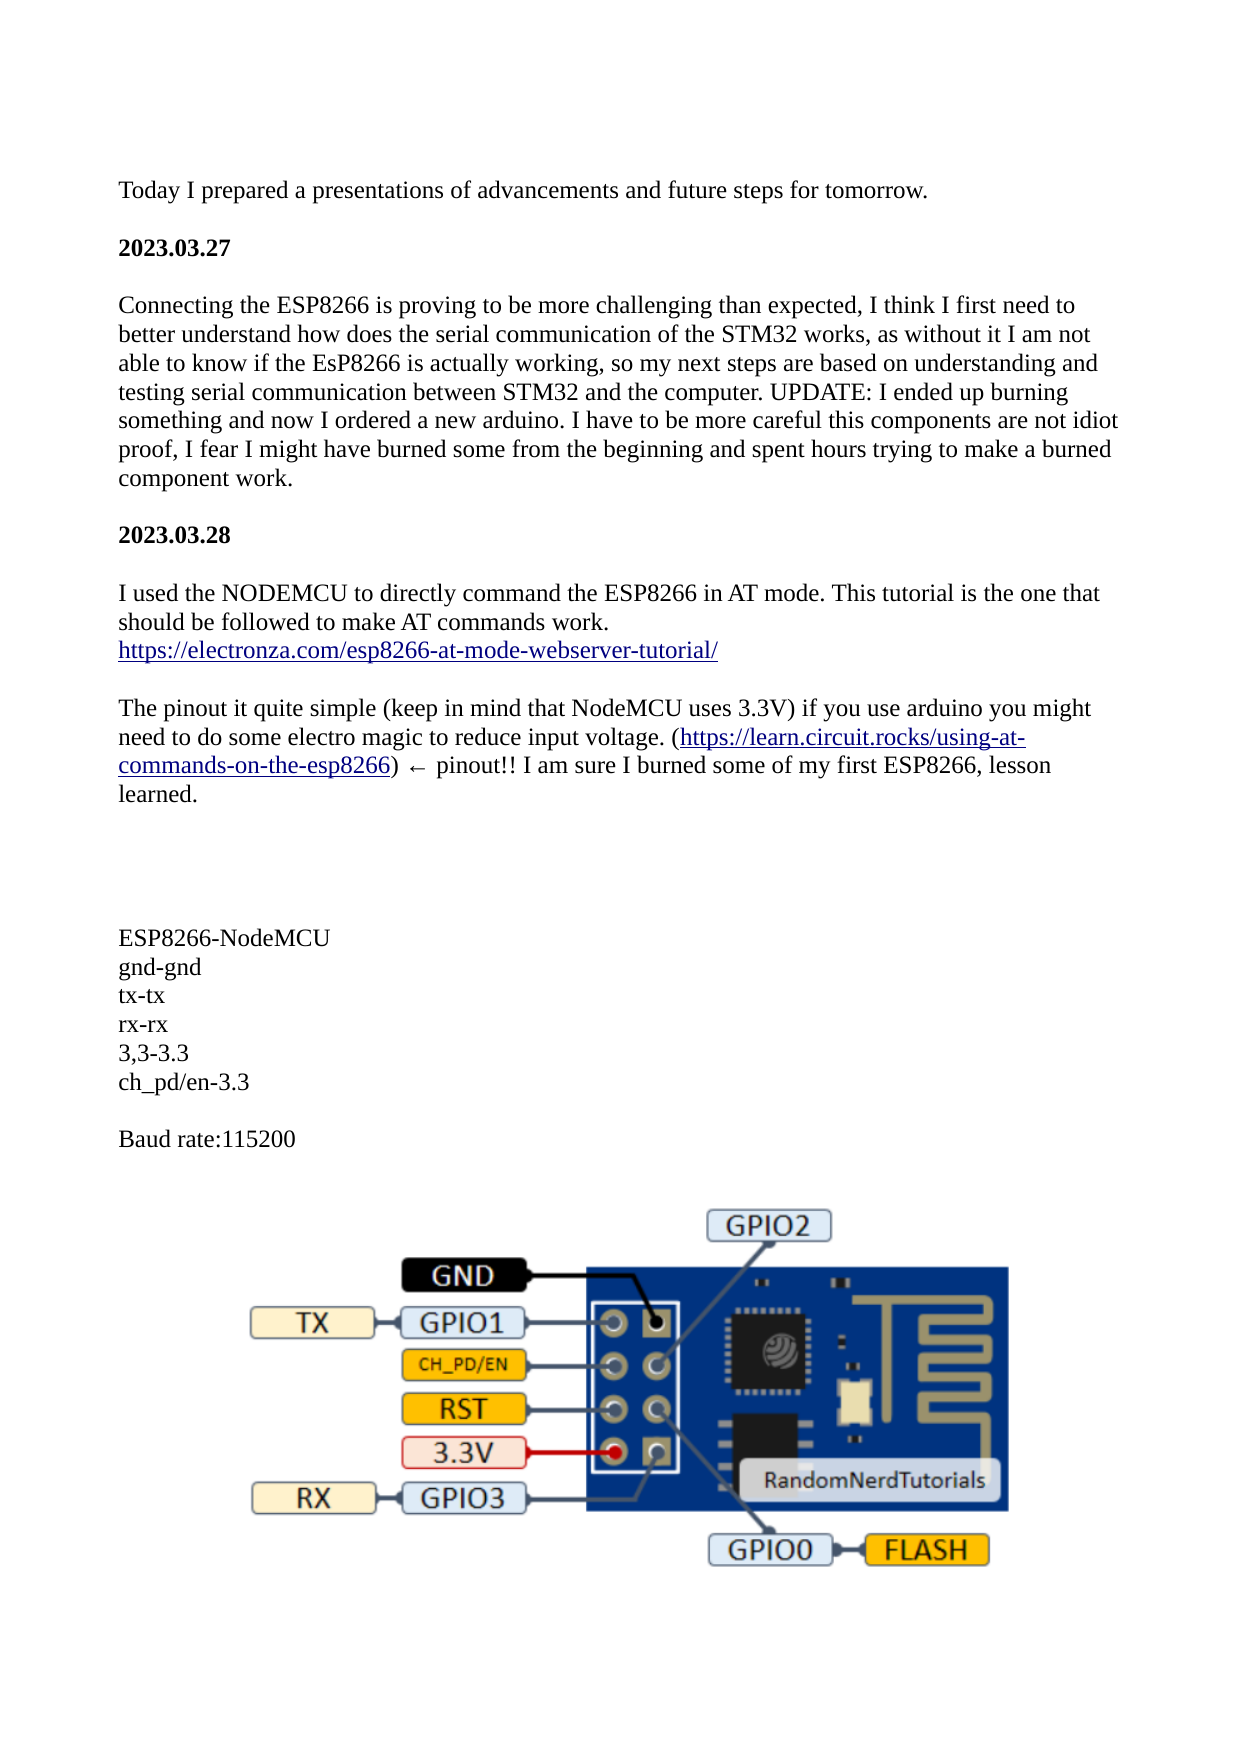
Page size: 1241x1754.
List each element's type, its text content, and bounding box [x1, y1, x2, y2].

text gnd-gnd [118, 952, 1122, 981]
text 2023.03.27 [118, 233, 1122, 262]
text https://electronza.com/esp8266-at-mode-webserver-tutorial/ [118, 636, 1122, 664]
text Baud rate:115200 [118, 1124, 1122, 1153]
text ESP8266-NodeMCU [118, 923, 1122, 952]
text The pinout it quite simple (keep in mind that NodeMCU uses 3.3V) if you use arduino you might need to do some electro magic to reduce input voltage. (https://learn.circuit.rocks/using-at-commands-on-the-esp8266) ← pinout!! I am sure I burned some of my first ESP8266, lesson learned. [118, 693, 1122, 808]
picture [161, 1181, 1079, 1617]
text I used the NODEMCU to directly command the ESP8266 in AT mode. This tutorial is the one that should be followed to make AT commands work. [118, 578, 1122, 636]
text tx-tx [118, 981, 1122, 1009]
text rx-rx [118, 1009, 1122, 1038]
text 3,3-3.3 [118, 1038, 1122, 1067]
text Today I prepared a presentations of advancements and future steps for tomorrow. [118, 176, 1122, 204]
text Connecting the ESP8266 is proving to be more challenging than expected, I think I first need to better understand how does the serial communication of the STM32 works, as without it I am not able to know if the EsP8266 is actually working, so my next steps are based on understanding and testing serial communication between STM32 and the computer. UPDATE: I ended up burning something and now I ordered a new arduino. I have to be more careful this components are not idiot proof, I fear I might have burned some from the beginning and spent hours trying to make a burned component work. [118, 291, 1122, 492]
text 2023.03.28 [118, 521, 1122, 549]
text ch_pd/en-3.3 [118, 1067, 1122, 1096]
